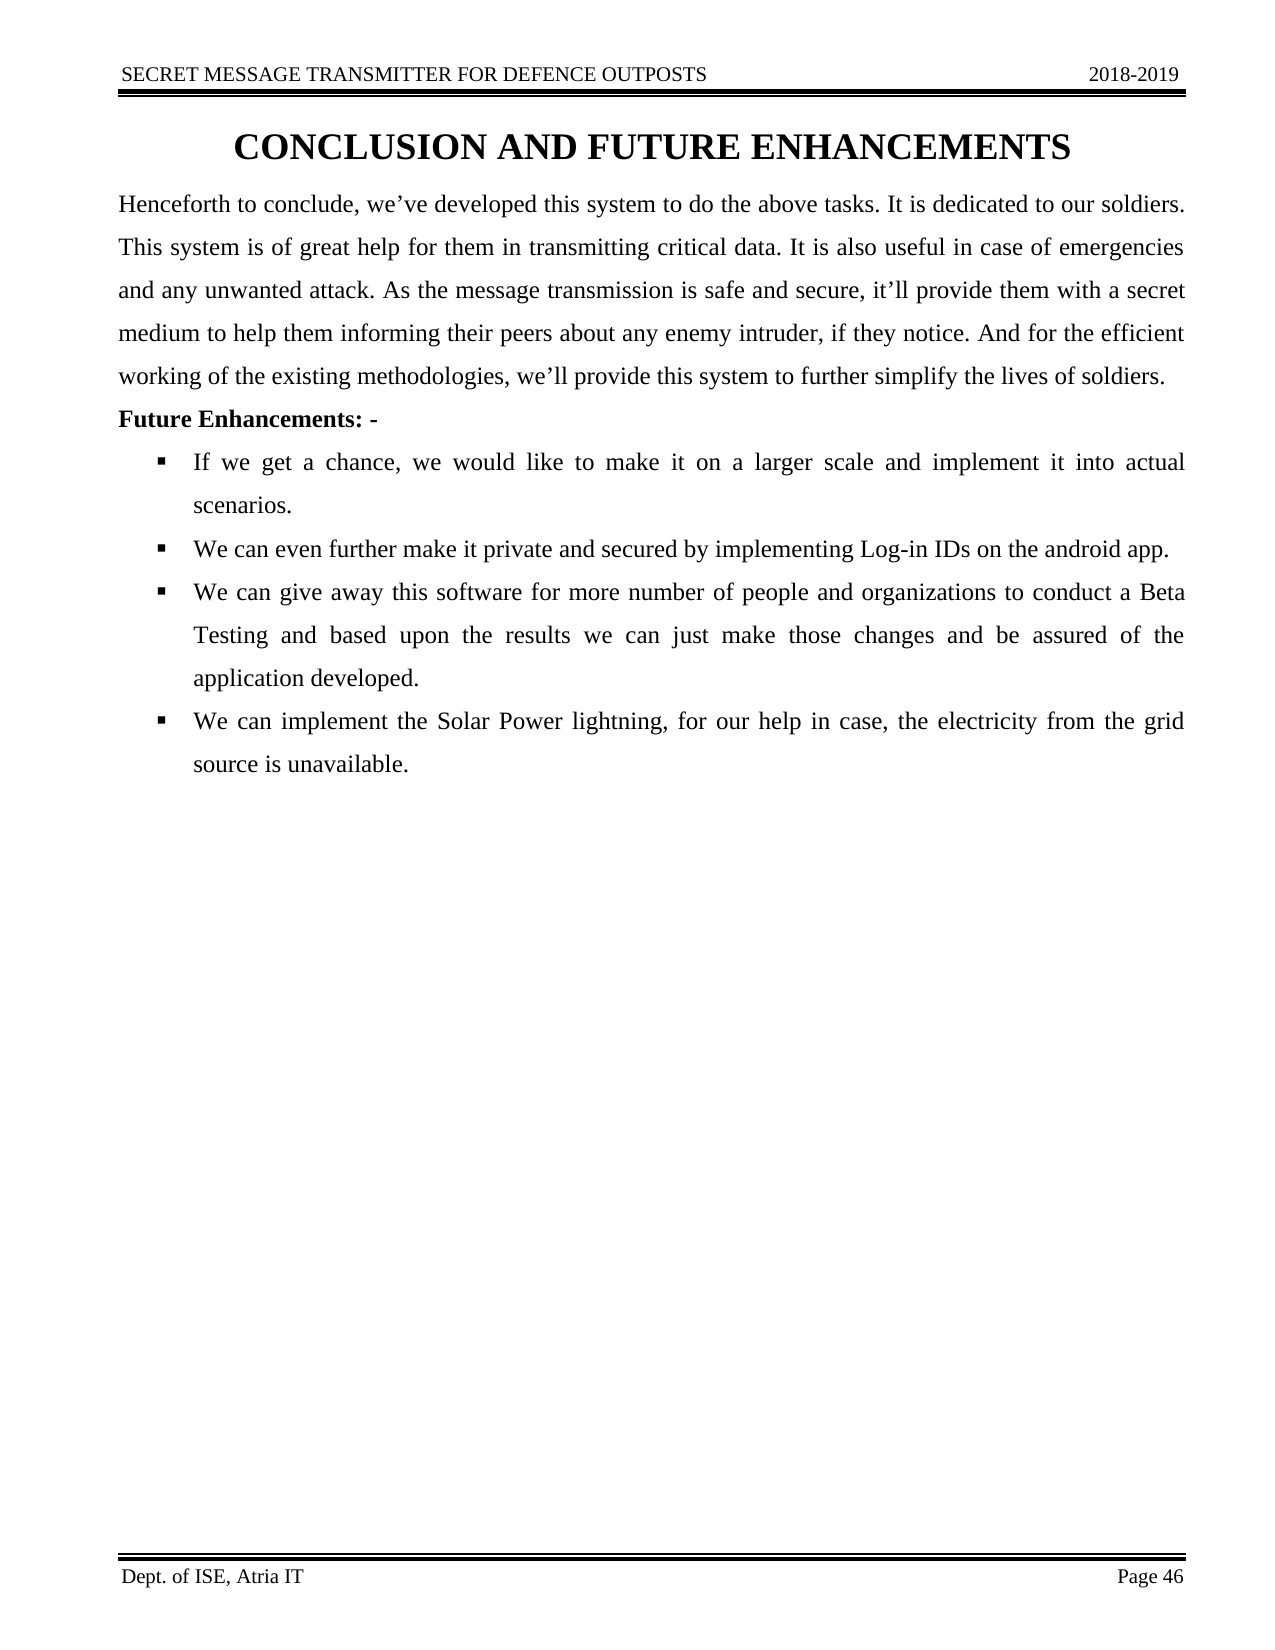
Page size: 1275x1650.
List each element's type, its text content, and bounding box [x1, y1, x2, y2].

text Henceforth to conclude, we’ve developed this system to do the above tasks. It is dedicated to our soldiers. This system is of great help for them in transmitting critical data. It is also useful in case of emergencies and any unwanted attack. As the message transmission is safe and secure, it’ll provide them with a secret medium to help them informing their peers about any enemy intruder, if they notice. And for the efficient working of the existing methodologies, we’ll provide this system to further simplify the lives of soldiers. [118, 189, 1186, 390]
list If we get a chance, we would like to make it on a larger scale and implement it into actual scenarios. [156, 447, 1186, 519]
list We can give away this software for more number of people and organizations to conduct a Beta Testing and based upon the results we can just make those changes and be assured of the application developed. [156, 577, 1186, 692]
list We can even further make it private and secured by implementing Log-in IDs on the android app. [156, 534, 1186, 562]
text CONCLUSION AND FUTURE ENHANCEMENTS [118, 124, 1186, 167]
list We can implement the Solar Power lightning, for our help in case, the electricity from the grid source is unavailable. [156, 706, 1186, 778]
text Future Enhancements: - [118, 404, 1186, 433]
